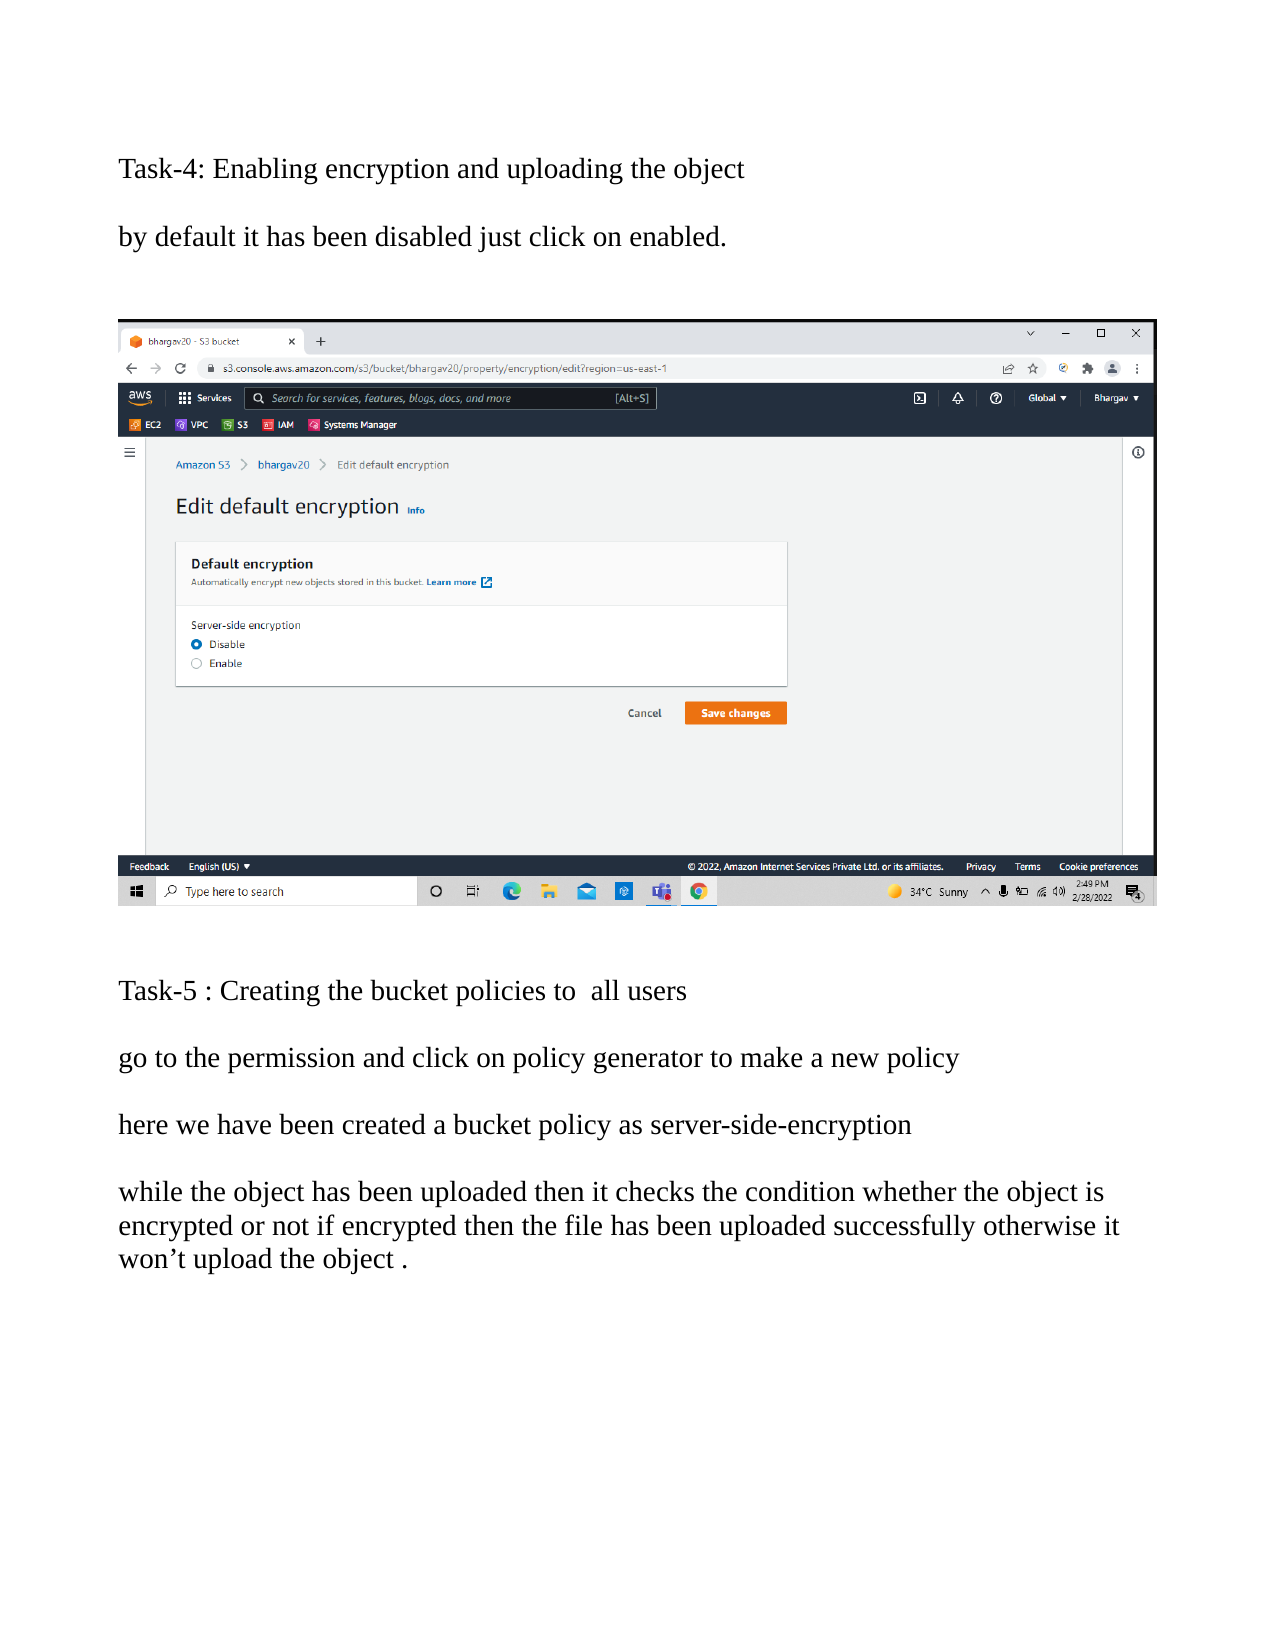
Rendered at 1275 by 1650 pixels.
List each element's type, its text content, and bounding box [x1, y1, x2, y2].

text go to the permission and click on policy generator to make a new policy [118, 1040, 1157, 1074]
text Task-5 : Creating the bucket policies to all users [118, 973, 1157, 1007]
text here we have been created a bucket policy as server-side-encryption [118, 1107, 1157, 1141]
text by default it has been disabled just click on enabled. [118, 219, 1157, 252]
text while the object has been uploaded then it checks the condition whether the object is encrypted or not if encrypted then the file has been uploaded successfully otherwise it won’t upload the object . [118, 1174, 1157, 1275]
text Task-4: Enabling encryption and uploading the object [118, 152, 1157, 185]
picture [118, 319, 1157, 906]
